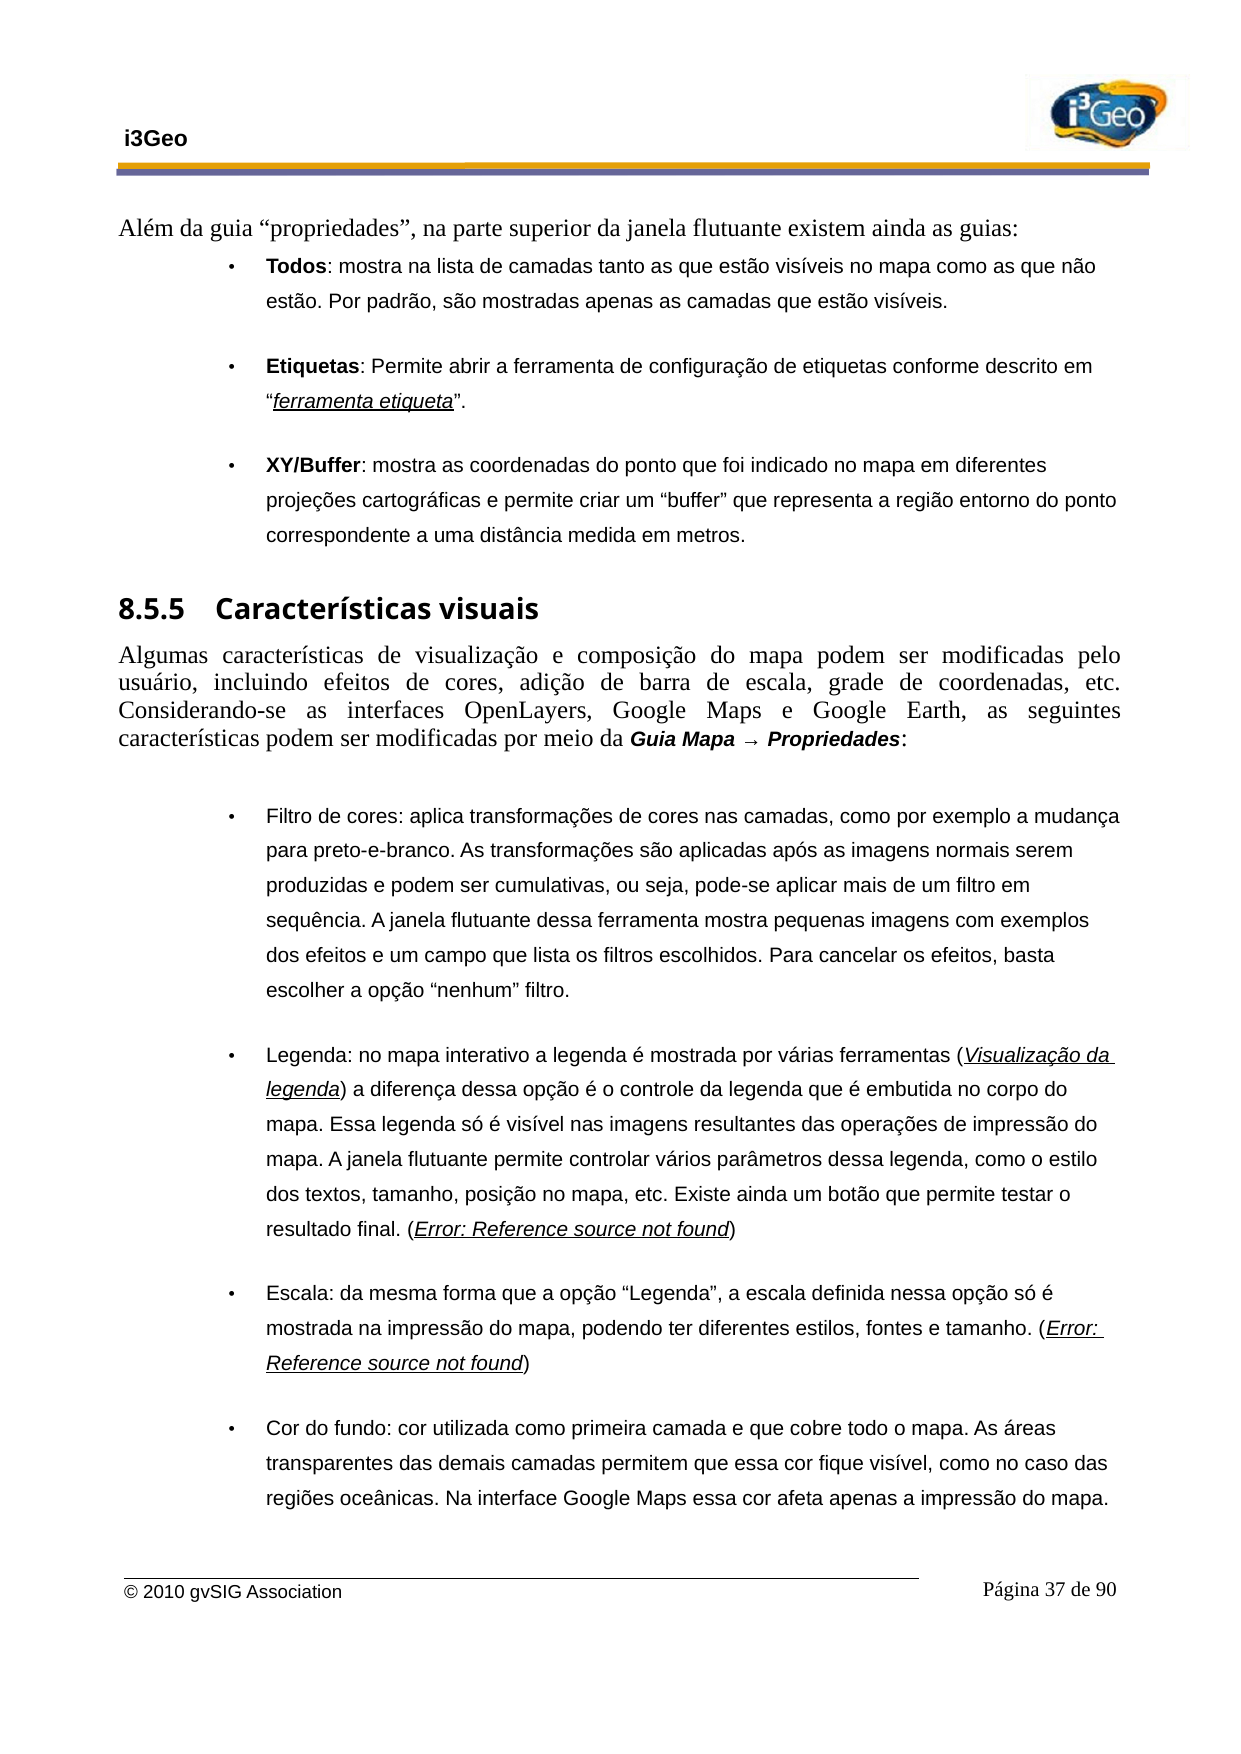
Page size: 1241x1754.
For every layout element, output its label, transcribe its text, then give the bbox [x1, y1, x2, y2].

text Além da guia “propriedades”, na parte superior da janela flutuante existem ainda as guias: [118, 214, 1122, 242]
list Legenda: no mapa interativo a legenda é mostrada por várias ferramentas (Visualização da legenda) a diferença dessa opção é o controle da legenda que é embutida no corpo do mapa. Essa legenda só é visível nas imagens resultantes das operações de impressão do mapa. A janela flutuante permite controlar vários parâmetros dessa legenda, como o estilo dos textos, tamanho, posição no mapa, etc. Existe ainda um botão que permite testar o resultado final. (Erro: Origem da referência não encontrada) [228, 1043, 1122, 1240]
list Etiquetas: Permite abrir a ferramenta de configuração de etiquetas conforme descrito em “ferramenta etiqueta”. [228, 354, 1122, 412]
list Cor do fundo: cor utilizada como primeira camada e que cobre todo o mapa. As áreas transparentes das demais camadas permitem que essa cor fique visível, como no caso das regiões oceânicas. Na interface Google Maps essa cor afeta apenas a impressão do mapa. [228, 1416, 1122, 1509]
text Algumas características de visualização e composição do mapa podem ser modificadas pelo usuário, incluindo efeitos de cores, adição de barra de escala, grade de coordenadas, etc. Considerando-se as interfaces OpenLayers, Google Maps e Google Earth, as seguintes características podem ser modificadas por meio da Guia mapa → propriedades: [118, 641, 1122, 752]
list Escala: da mesma forma que a opção “Legenda”, a escala definida nessa opção só é mostrada na impressão do mapa, podendo ter diferentes estilos, fontes e tamanho. (Erro: Origem da referência não encontrada) [228, 1282, 1122, 1375]
picture [1025, 74, 1191, 151]
list XY/Buffer: mostra as coordenadas do ponto que foi indicado no mapa em diferentes projeções cartográficas e permite criar um “buffer” que representa a região entorno do ponto correspondente a uma distância medida em metros. [228, 454, 1122, 547]
list Filtro de cores: aplica transformações de cores nas camadas, como por exemplo a mudança para preto-e-branco. As transformações são aplicadas após as imagens normais serem produzidas e podem ser cumulativas, ou seja, pode-se aplicar mais de um filtro em sequência. A janela flutuante dessa ferramenta mostra pequenas imagens com exemplos dos efeitos e um campo que lista os filtros escolhidos. Para cancelar os efeitos, basta escolher a opção “nenhum” filtro. [228, 804, 1122, 1001]
list Todos: mostra na lista de camadas tanto as que estão visíveis no mapa como as que não estão. Por padrão, são mostradas apenas as camadas que estão visíveis. [228, 255, 1122, 313]
subtitle Características visuais [118, 588, 1122, 628]
